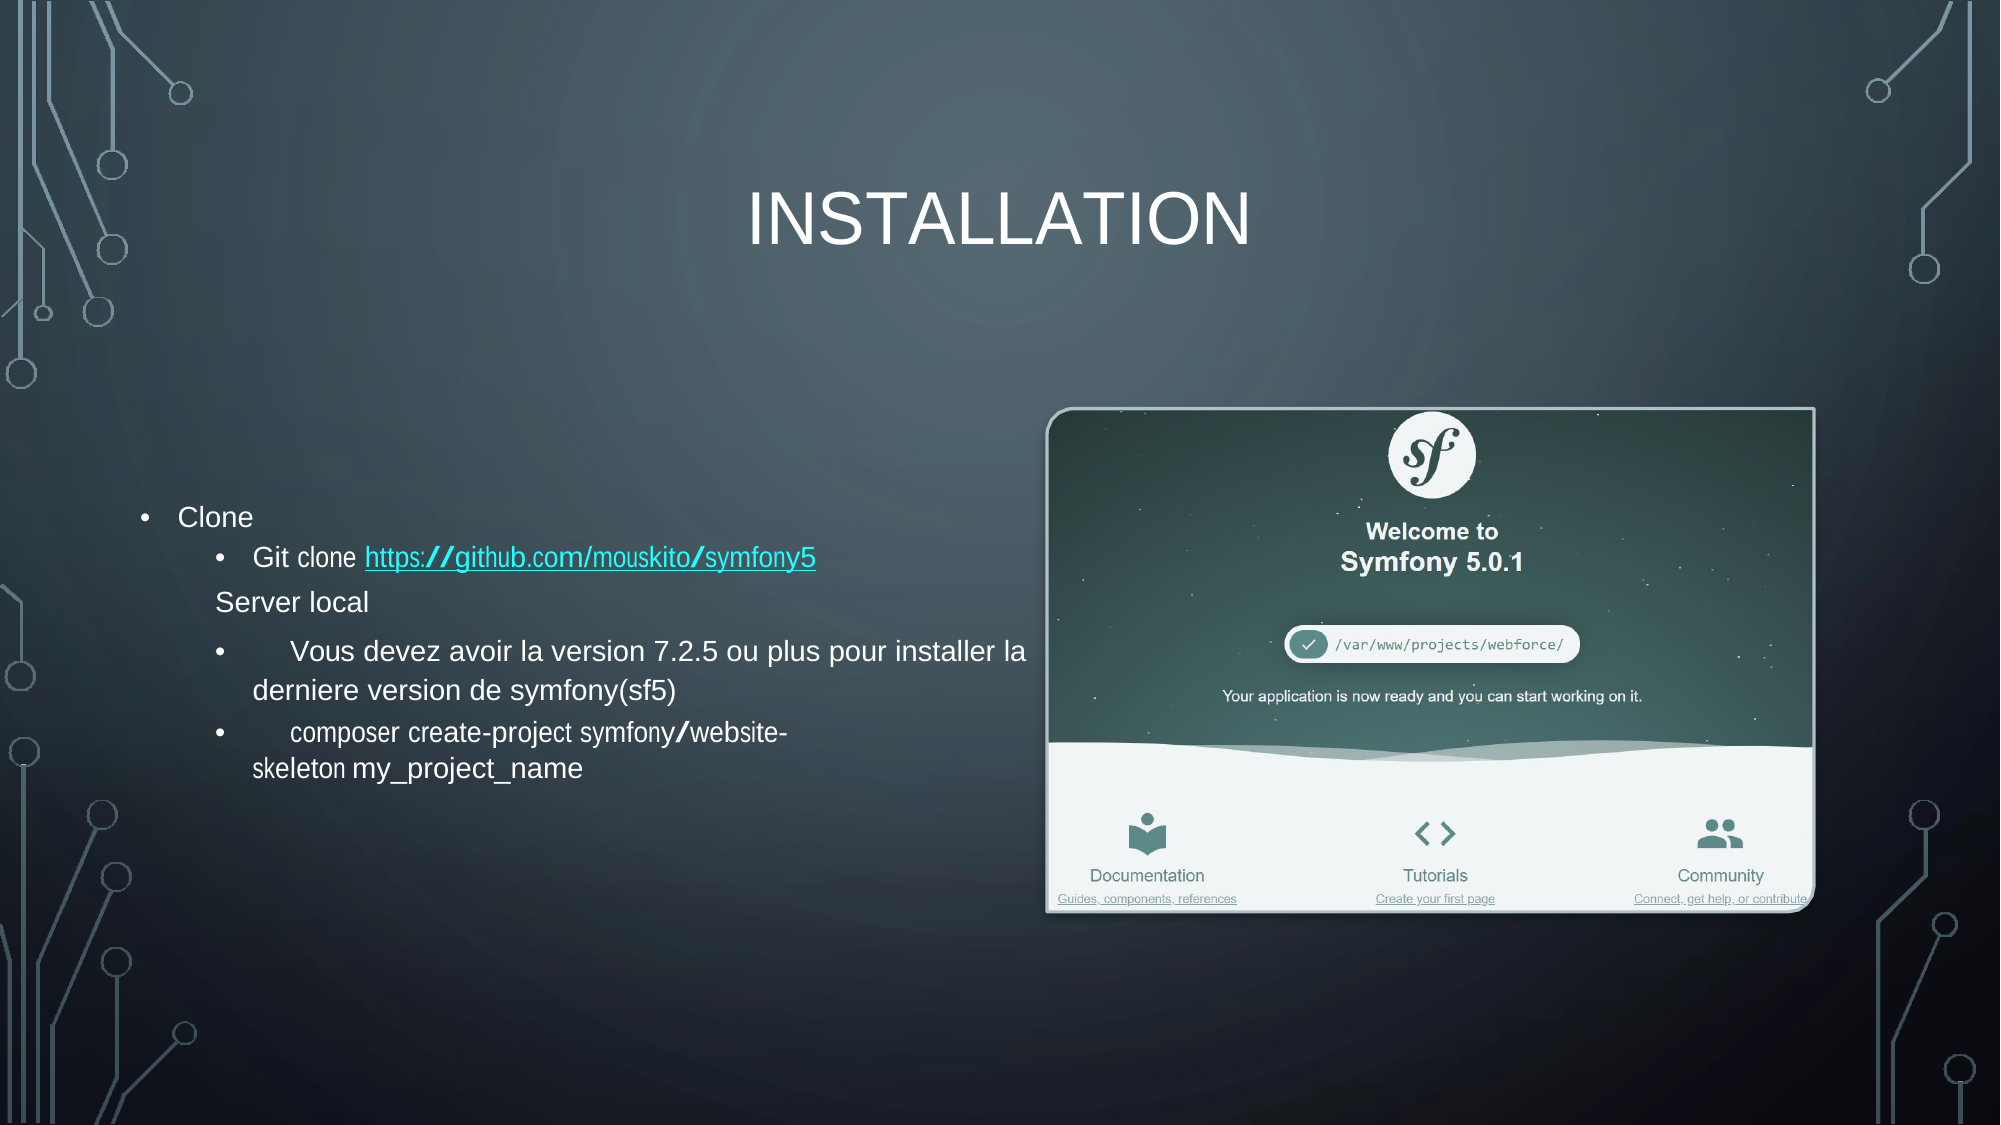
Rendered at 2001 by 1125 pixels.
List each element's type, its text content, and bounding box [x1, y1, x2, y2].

list composer create-project symfony/website-skeleton my_project_name [215, 714, 879, 784]
subtitle INSTALLATION [166, 174, 1833, 260]
text derniere version de symfony(sf5) [252, 673, 1971, 706]
list Git clone https://github.com/mouskito/symfony5 Server local [215, 541, 816, 619]
list Clone [140, 500, 1971, 534]
picture [0, 0, 2000, 1125]
list Vous devez avoir la version 7.2.5 ou plus pour installer la [215, 630, 1971, 669]
